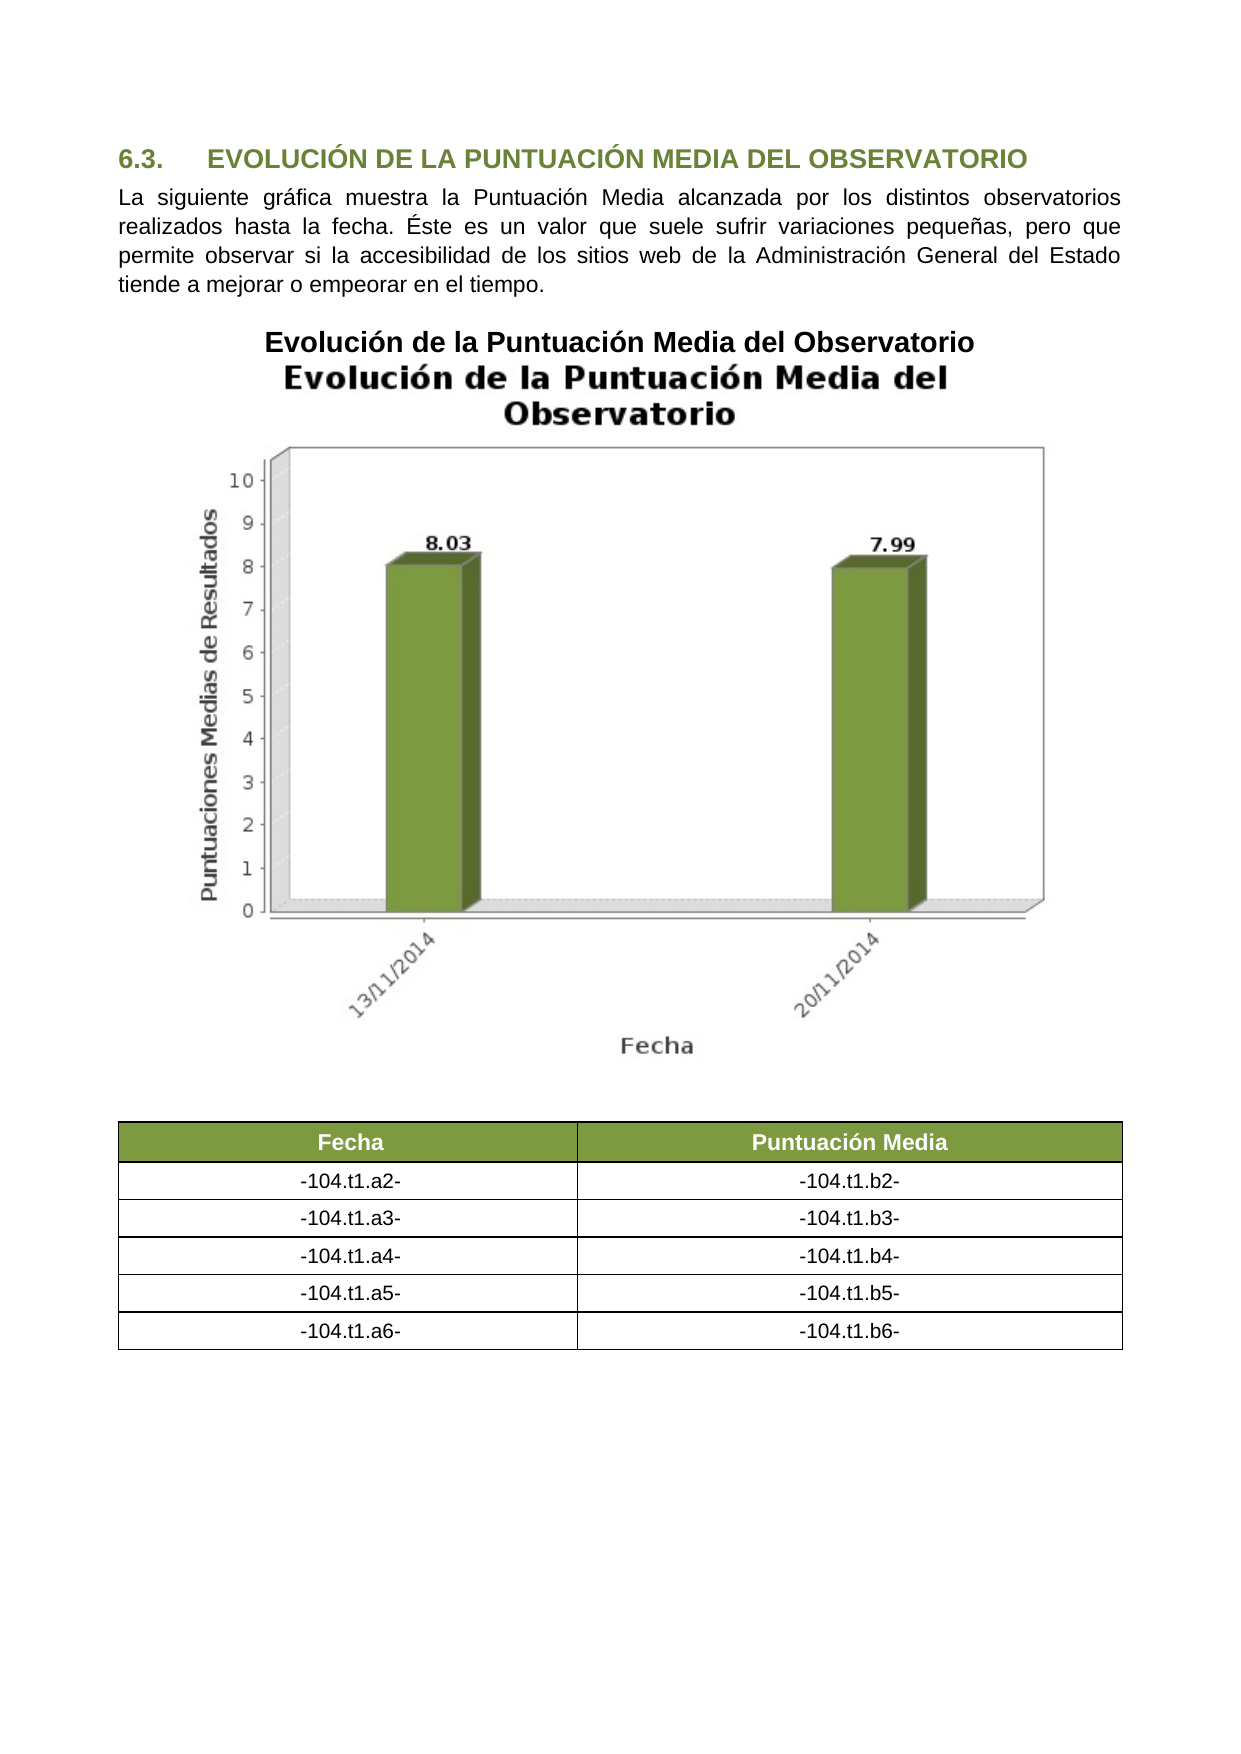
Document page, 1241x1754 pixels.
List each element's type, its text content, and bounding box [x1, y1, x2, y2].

table_cell -104.t1.a3- [119, 1200, 577, 1236]
table_cell -104.t1.b4- [578, 1238, 1122, 1274]
table_cell -104.t1.a2- [119, 1163, 577, 1199]
table_header Fecha [119, 1123, 577, 1161]
table_cell -104.t1.a6- [119, 1313, 577, 1349]
text Evolución de la Puntuación Media del Observatorio [118, 324, 1122, 358]
table_cell -104.t1.b6- [578, 1313, 1122, 1349]
table_cell -104.t1.a5- [119, 1275, 577, 1311]
table_header Puntuación Media [578, 1123, 1122, 1161]
picture [178, 358, 1062, 1068]
table_cell -104.t1.b5- [578, 1275, 1122, 1311]
subtitle Evolución de la Puntuación Media del Observatorio [118, 143, 1122, 174]
table_cell -104.t1.b3- [578, 1200, 1122, 1236]
table_cell -104.t1.a4- [119, 1238, 577, 1274]
text La siguiente gráfica muestra la Puntuación Media alcanzada por los distintos observatorios realizados hasta la fecha. Éste es un valor que suele sufrir variaciones pequeñas, pero que permite observar si la accesibilidad de los sitios web de la Administración General del Estado tiende a mejorar o empeorar en el tiempo. [118, 184, 1122, 297]
table_cell -104.t1.b2- [578, 1163, 1122, 1199]
